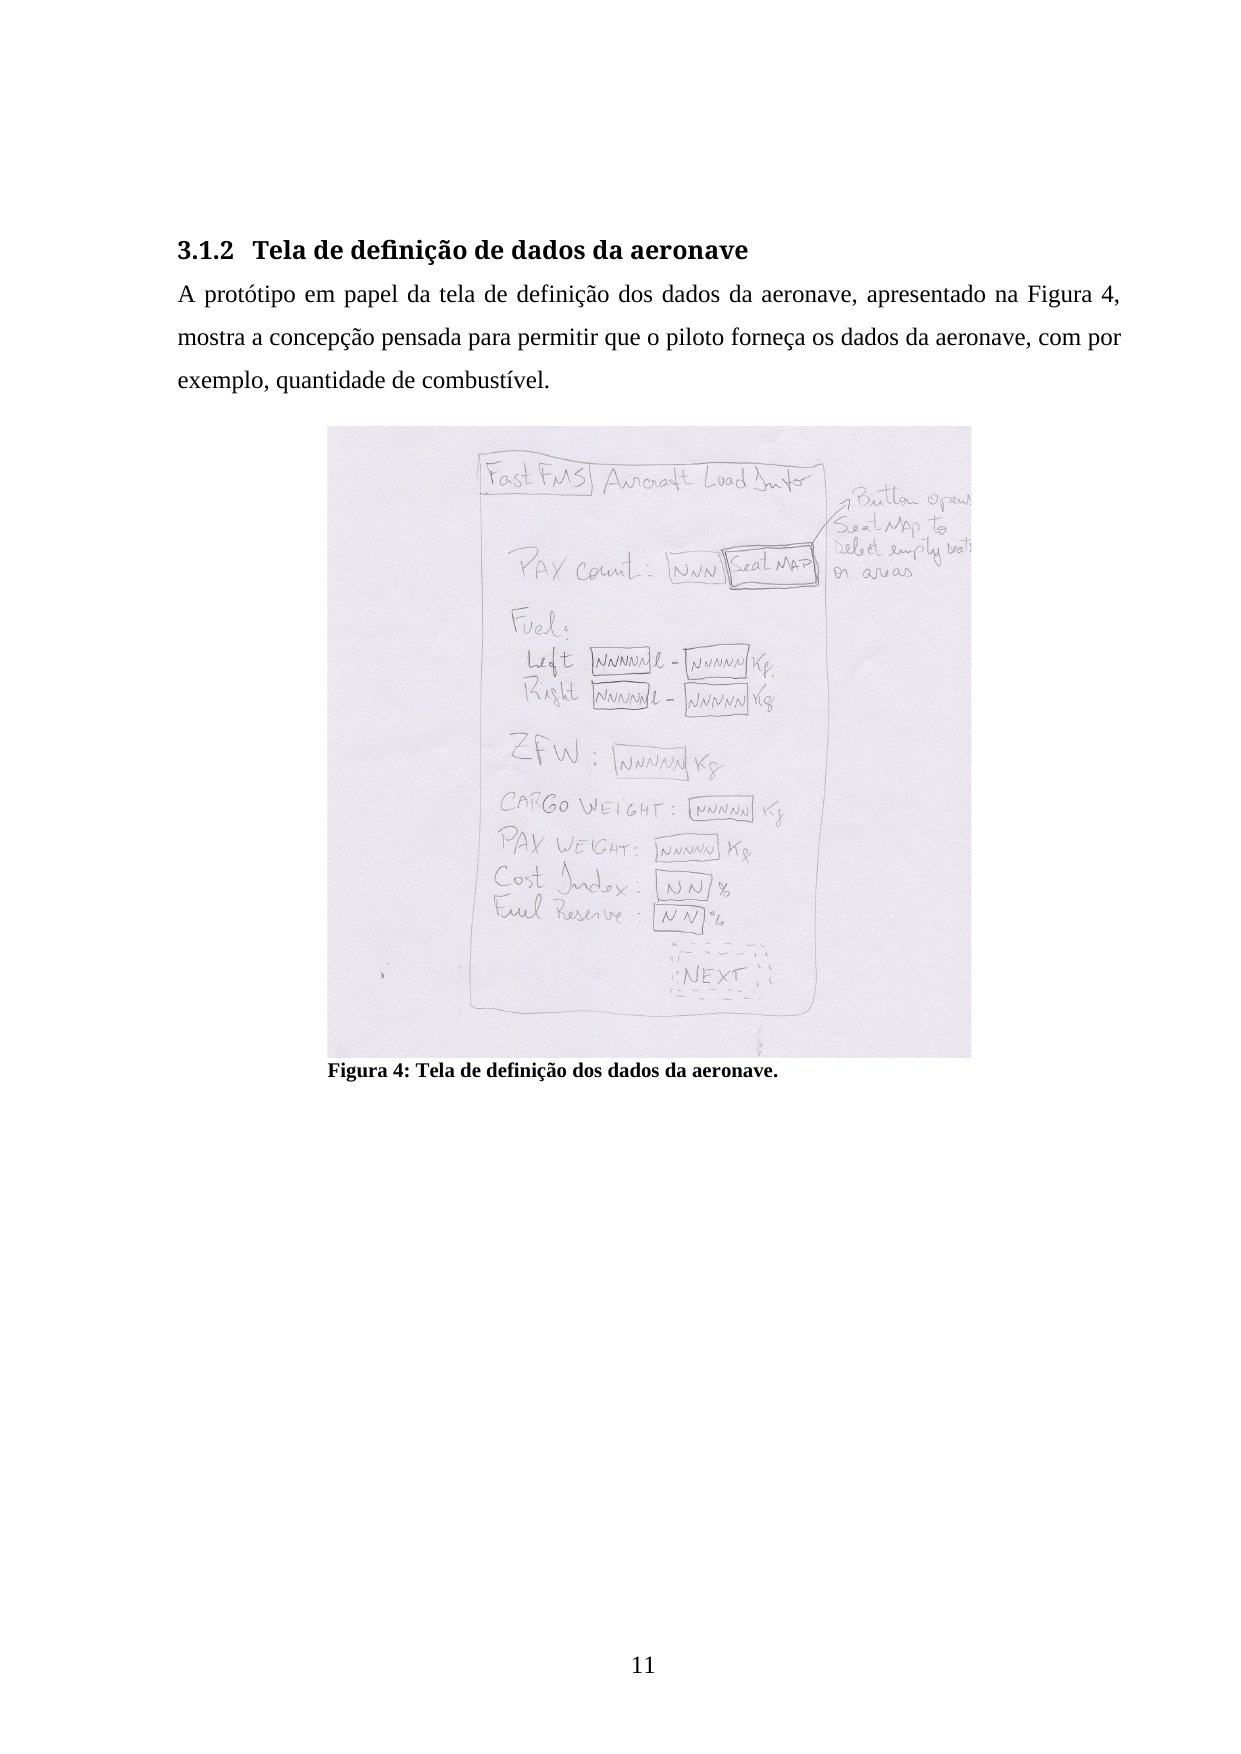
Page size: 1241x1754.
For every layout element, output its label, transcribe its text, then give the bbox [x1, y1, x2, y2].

text Figura 4: Tela de definição dos dados da aeronave. [327, 1058, 972, 1082]
text A protótipo em papel da tela de definição dos dados da aeronave, apresentado na Figura 4, mostra a concepção pensada para permitir que o piloto forneça os dados da aeronave, com por exemplo, quantidade de combustível. [177, 279, 1122, 394]
picture [327, 426, 972, 1058]
subtitle Tela de definição de dados da aeronave [177, 233, 1122, 267]
